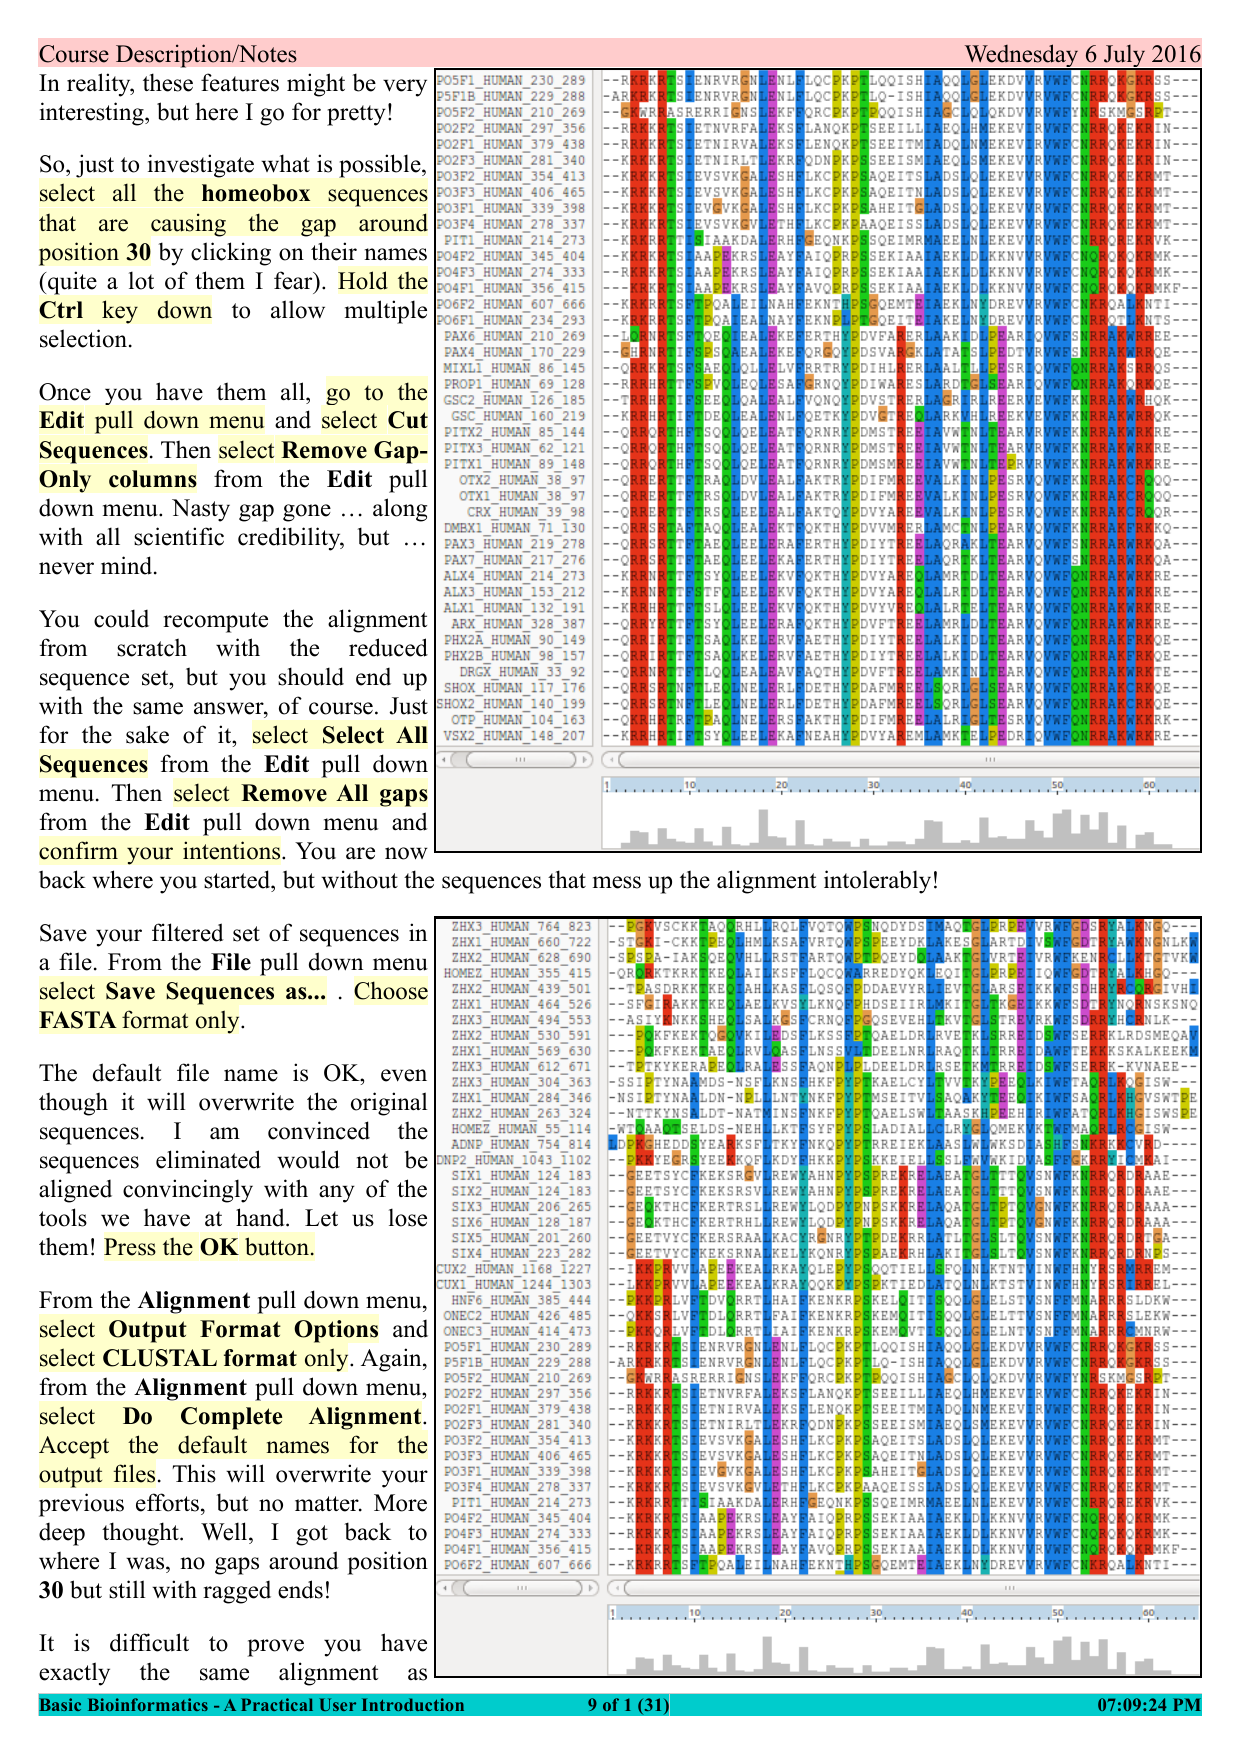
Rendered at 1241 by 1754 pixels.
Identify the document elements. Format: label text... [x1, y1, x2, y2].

text It is difficult to prove you have exactly the same alignment as [38, 1628, 1202, 1686]
text You could recompute the alignment from scratch with the reduced sequence set, but you should end up with the same answer, of course. Just for the sake of it, select Select All Sequences from the Edit pull down menu. Then select Remove All gaps from the Edit pull down menu and confirm your intentions. You are now back where you started, but without the sequences that mess up the alignment intolerably! [38, 603, 1202, 894]
text From the Alignment pull down menu, select Output Format Options and select CLUSTAL format only. Again, from the Alignment pull down menu, select Do Complete Alignment. Accept the default names for the output files. This will overwrite your previous efforts, but no matter. More deep thought. Well, I got back to where I was, no gaps around position 30 but still with ragged ends! [38, 1285, 434, 1604]
text Once you have them all, go to the Edit pull down menu and select Cut Sequences. Then select Remove Gap-Only columns from the Edit pull down menu. Nasty gap gone … along with all scientific credibility, but … never mind. [38, 376, 434, 580]
text In reality, these features might be very interesting, but here I go for pretty! [38, 67, 1201, 126]
text Save your filtered set of sequences in a file. From the File pull down menu select Save Sequences as... . Choose FASTA format only. [38, 918, 434, 1034]
picture [436, 70, 1200, 851]
text So, just to investigate what is possible, select all the homeobox sequences that are causing the gap around position 30 by clicking on their names (quite a lot of them I fear). Hold the Ctrl key down to allow multiple selection. [38, 149, 434, 353]
text The default file name is OK, even though it will overwrite the original sequences. I am convinced the sequences eliminated would not be aligned convincingly with any of the tools we have at hand. Let us lose them! Press the OK button. [38, 1058, 434, 1261]
picture [436, 919, 1200, 1676]
